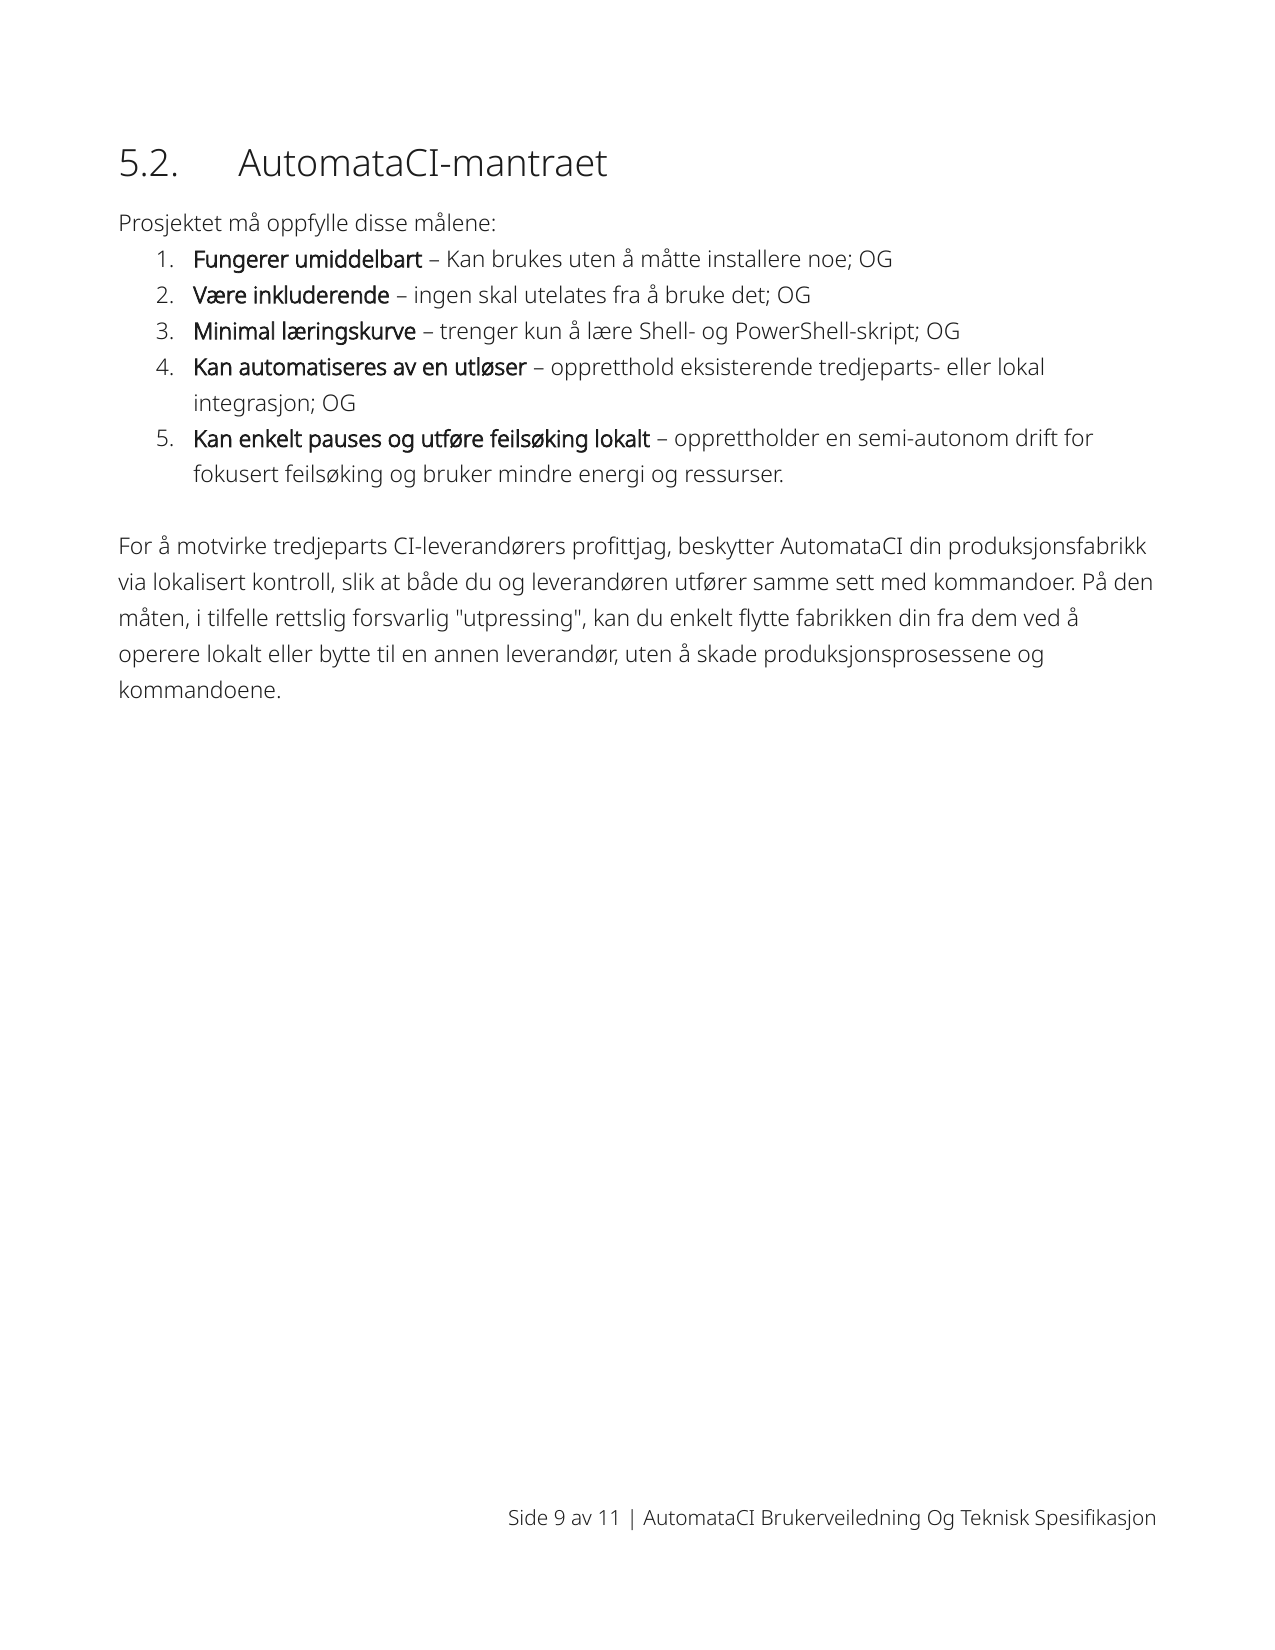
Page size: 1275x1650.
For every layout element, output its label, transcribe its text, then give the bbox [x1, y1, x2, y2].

text Prosjektet må oppfylle disse målene: [118, 207, 1157, 238]
list Kan automatiseres av en utløser – oppretthold eksisterende tredjeparts- eller lokal integrasjon; OG [156, 351, 1157, 418]
text For å motvirke tredjeparts CI-leverandørers profittjag, beskytter AutomataCI din produksjonsfabrikk via lokalisert kontroll, slik at både du og leverandøren utfører samme sett med kommandoer. På den måten, i tilfelle rettslig forsvarlig "utpressing", kan du enkelt flytte fabrikken din fra dem ved å operere lokalt eller bytte til en annen leverandør, uten å skade produksjonsprosessene og kommandoene. [118, 530, 1157, 705]
list Være inkluderende – ingen skal utelates fra å bruke det; OG [156, 279, 1157, 310]
subtitle AutomataCI-mantraet [118, 136, 1157, 187]
list Kan enkelt pauses og utføre feilsøking lokalt – opprettholder en semi-autonom drift for fokusert feilsøking og bruker mindre energi og ressurser. [156, 422, 1157, 489]
list Minimal læringskurve – trenger kun å lære Shell- og PowerShell-skript; OG [156, 314, 1157, 346]
list Fungerer umiddelbart – Kan brukes uten å måtte installere noe; OG [156, 243, 1157, 274]
